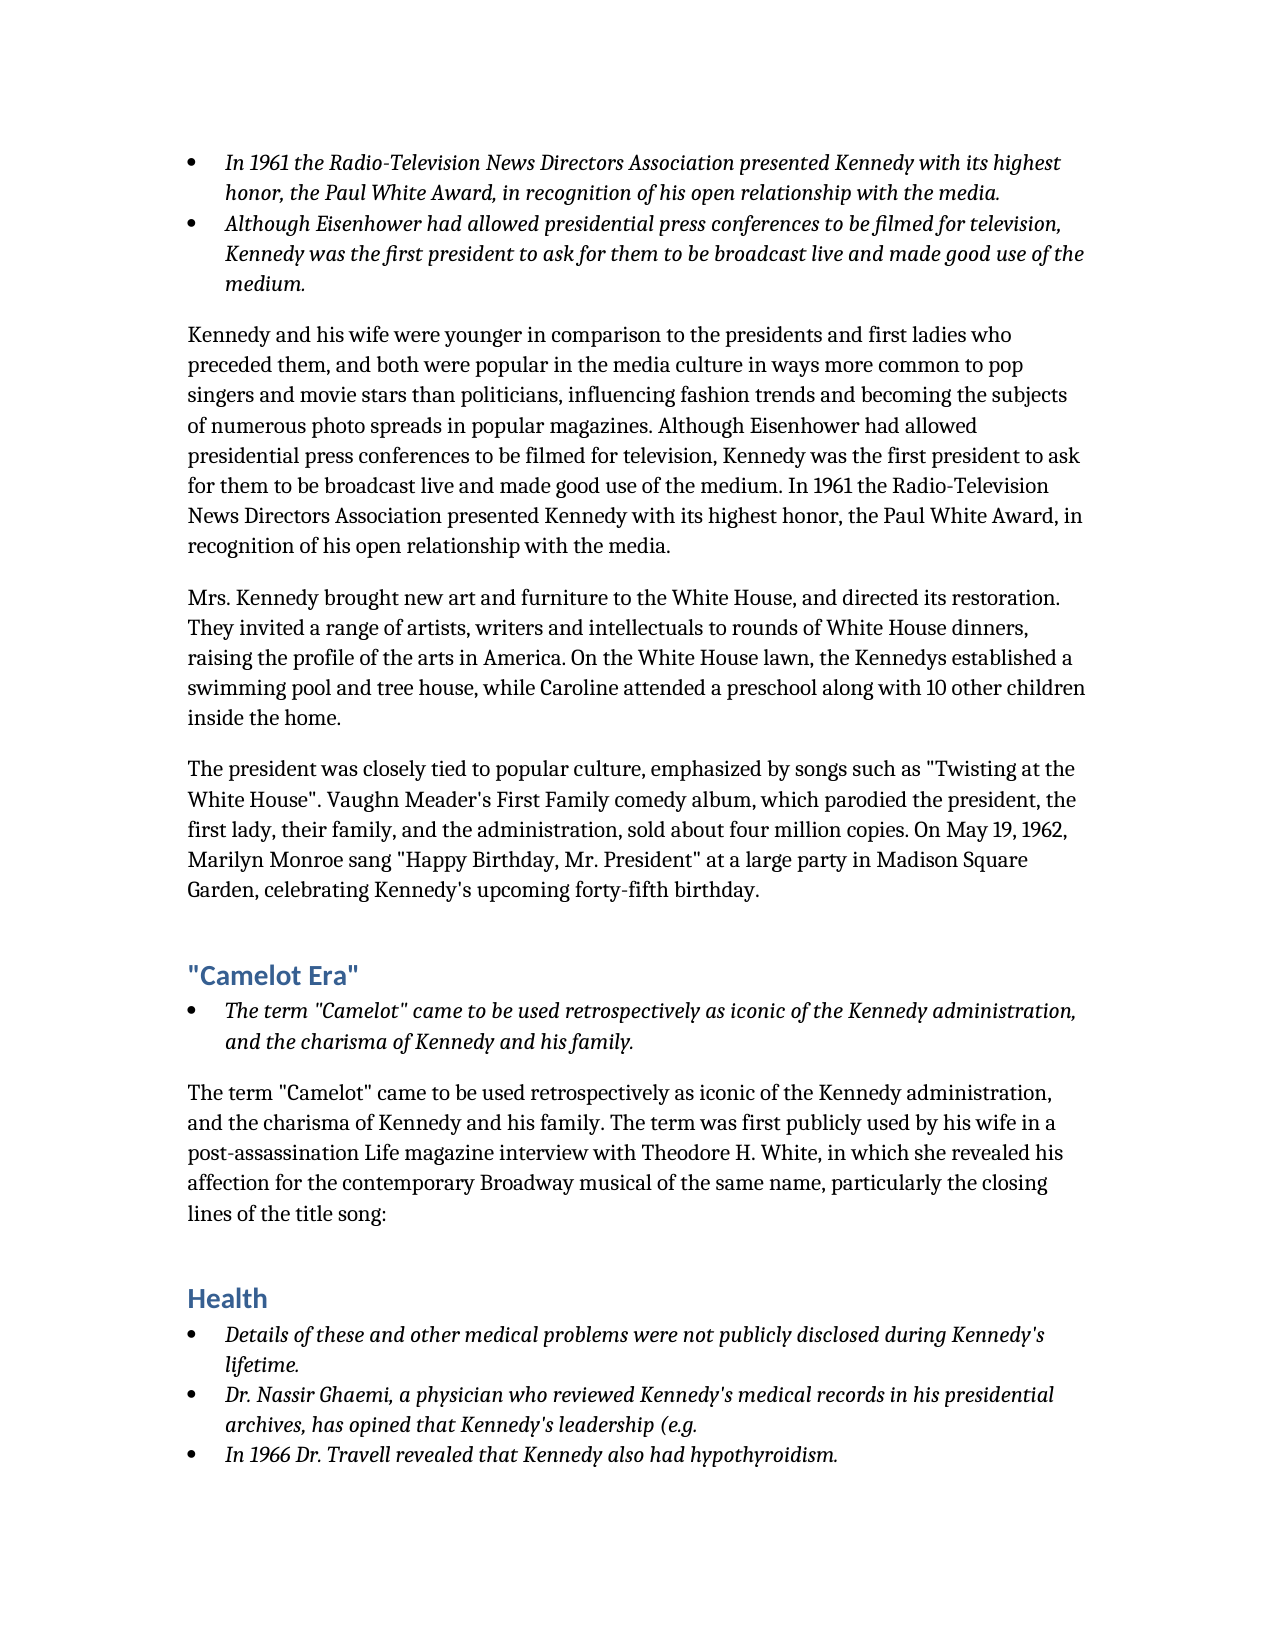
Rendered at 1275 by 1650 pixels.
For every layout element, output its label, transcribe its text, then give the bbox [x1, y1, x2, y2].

text The term "Camelot" came to be used retrospectively as iconic of the Kennedy administration, and the charisma of Kennedy and his family. The term was first publicly used by his wife in a post-assassination Life magazine interview with Theodore H. White, in which she revealed his affection for the contemporary Broadway musical of the same name, particularly the closing lines of the title song: [187, 1079, 1087, 1227]
list Although Eisenhower had allowed presidential press conferences to be filmed for television, Kennedy was the first president to ask for them to be broadcast live and made good use of the medium. [187, 210, 1087, 297]
text The president was closely tied to popular culture, emphasized by songs such as "Twisting at the White House". Vaughn Meader's First Family comedy album, which parodied the president, the first lady, their family, and the administration, sold about four million copies. On May 19, 1962, Marilyn Monroe sang "Happy Birthday, Mr. President" at a large party in Madison Square Garden, celebrating Kennedy's upcoming forty-fifth birthday. [187, 756, 1087, 903]
list Details of these and other medical problems were not publicly disclosed during Kennedy's lifetime. [187, 1321, 1087, 1378]
text Kennedy and his wife were younger in comparison to the presidents and first ladies who preceded them, and both were popular in the media culture in ways more common to pop singers and movie stars than politicians, influencing fashion trends and becoming the subjects of numerous photo spreads in popular magazines. Although Eisenhower had allowed presidential press conferences to be filmed for television, Kennedy was the first president to ask for them to be broadcast live and made good use of the medium. In 1961 the Radio-Television News Directors Association presented Kennedy with its highest honor, the Paul White Award, in recognition of his open relationship with the media. [187, 322, 1087, 560]
list In 1966 Dr. Travell revealed that Kennedy also had hypothyroidism. [187, 1442, 1087, 1469]
text Mrs. Kennedy brought new art and furniture to the White House, and directed its restoration. They invited a range of artists, writers and intellectuals to rounds of White House dinners, raising the profile of the arts in America. On the White House lawn, the Kennedys established a swimming pool and tree house, while Caroline attended a preschool along with 10 other children inside the home. [187, 584, 1087, 732]
subtitle "Camelot Era" [187, 957, 1087, 993]
subtitle Health [187, 1281, 1087, 1316]
list Dr. Nassir Ghaemi, a physician who reviewed Kennedy's medical records in his presidential archives, has opined that Kennedy's leadership (e.g. [187, 1382, 1087, 1438]
list In 1961 the Radio-Television News Directors Association presented Kennedy with its highest honor, the Paul White Award, in recognition of his open relationship with the media. [187, 150, 1087, 207]
list The term "Camelot" came to be used retrospectively as iconic of the Kennedy administration, and the charisma of Kennedy and his family. [187, 998, 1087, 1055]
